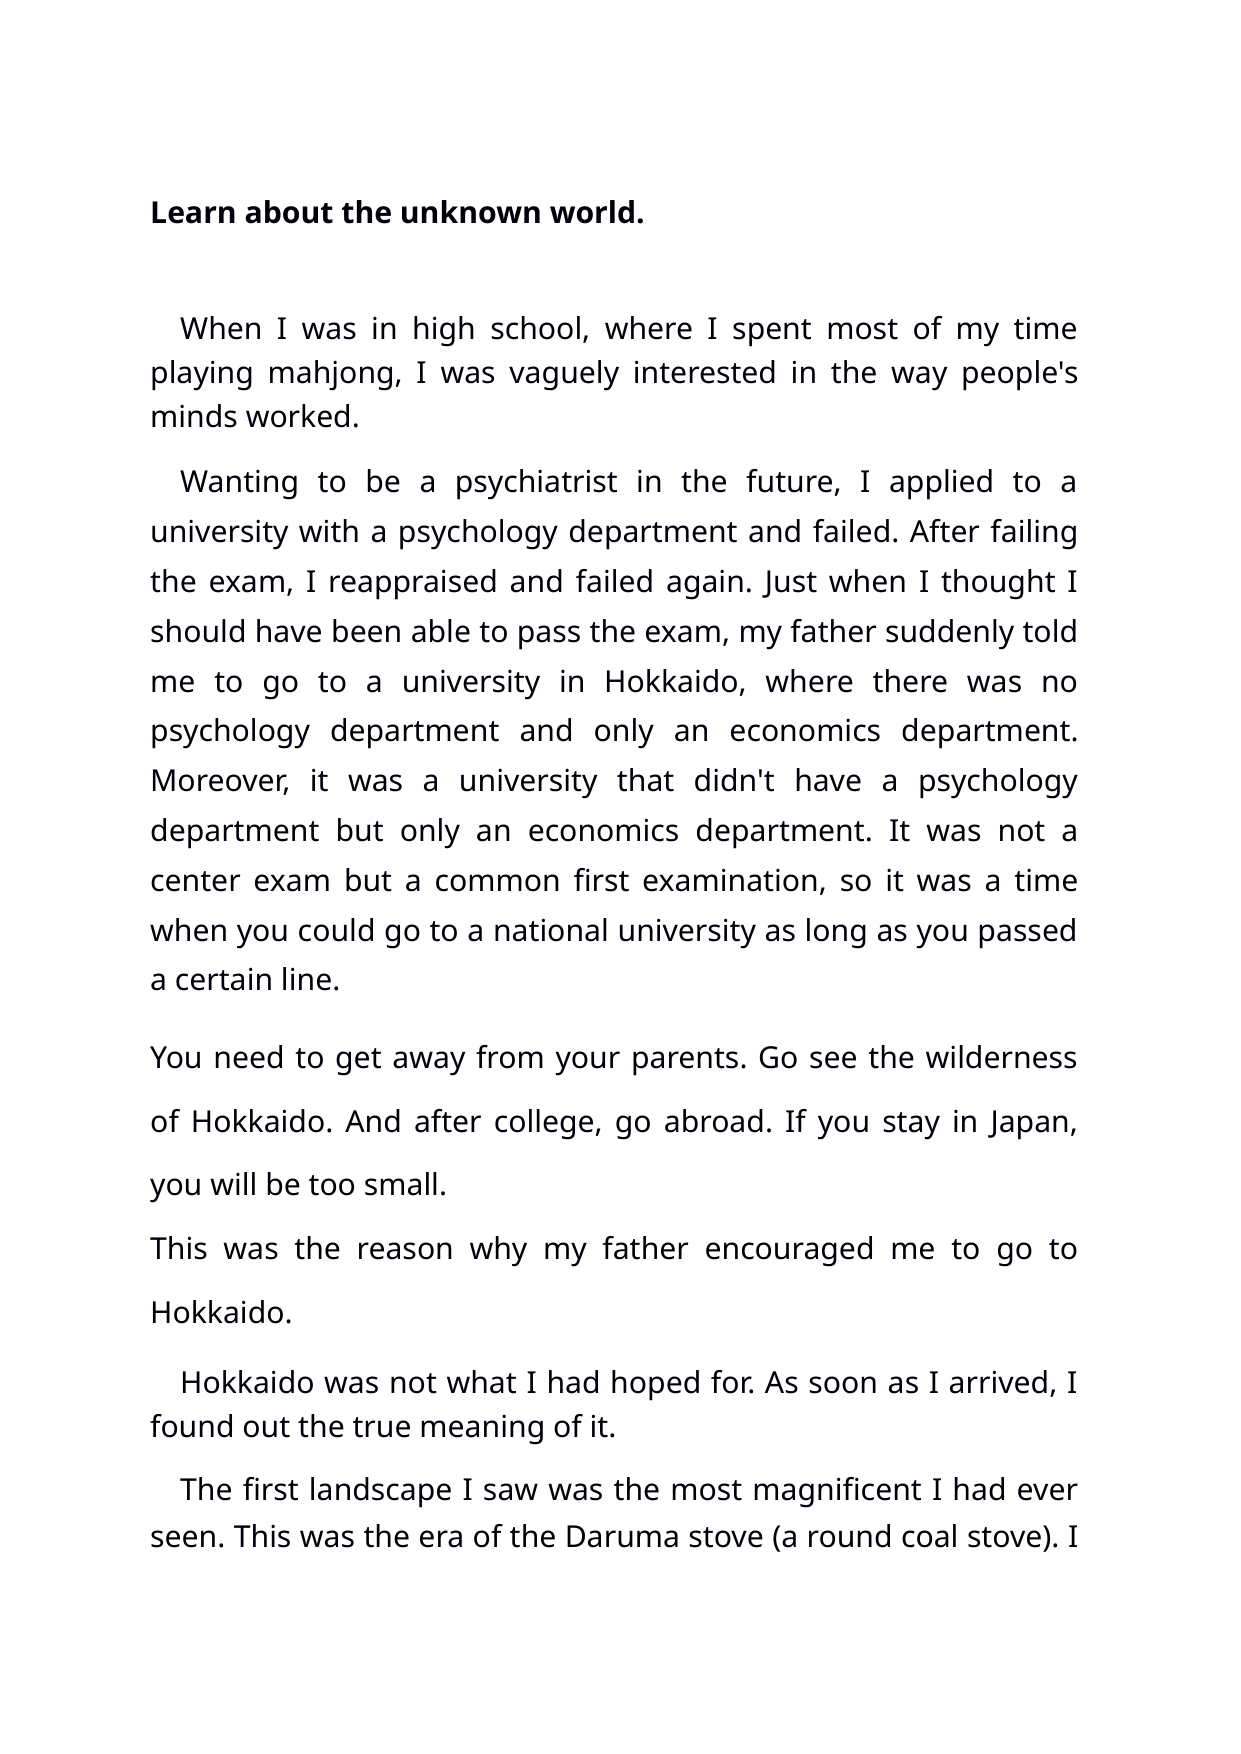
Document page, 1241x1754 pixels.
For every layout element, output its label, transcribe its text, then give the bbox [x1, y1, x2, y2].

text Learn about the unknown world. [150, 199, 1090, 230]
text This was the reason why my father encouraged me to go to Hokkaido. [150, 1208, 1079, 1336]
text When I was in high school, where I spent most of my time playing mahjong, I was vaguely interested in the way people's minds worked. [150, 304, 1079, 436]
text The first landscape I saw was the most magnificent I had ever seen. This was the era of the Daruma stove (a round coal stove). I [150, 1463, 1079, 1557]
text You need to get away from your parents. Go see the wilderness of Hokkaido. And after college, go abroad. If you stay in Japan, you will be too small. [150, 1018, 1079, 1208]
text Wanting to be a psychiatrist in the future, I applied to a university with a psychology department and failed. After failing the exam, I reappraised and failed again. Just when I thought I should have been able to pass the exam, my father suddenly told me to go to a university in Hokkaido, where there was no psychology department and only an economics department. Moreover, it was a university that didn't have a psychology department but only an economics department. It was not a center exam but a common first examination, so it was a time when you could go to a national university as long as you passed a certain line. [150, 453, 1079, 1001]
text Hokkaido was not what I had hoped for. As soon as I arrived, I found out the true meaning of it. [150, 1358, 1079, 1446]
